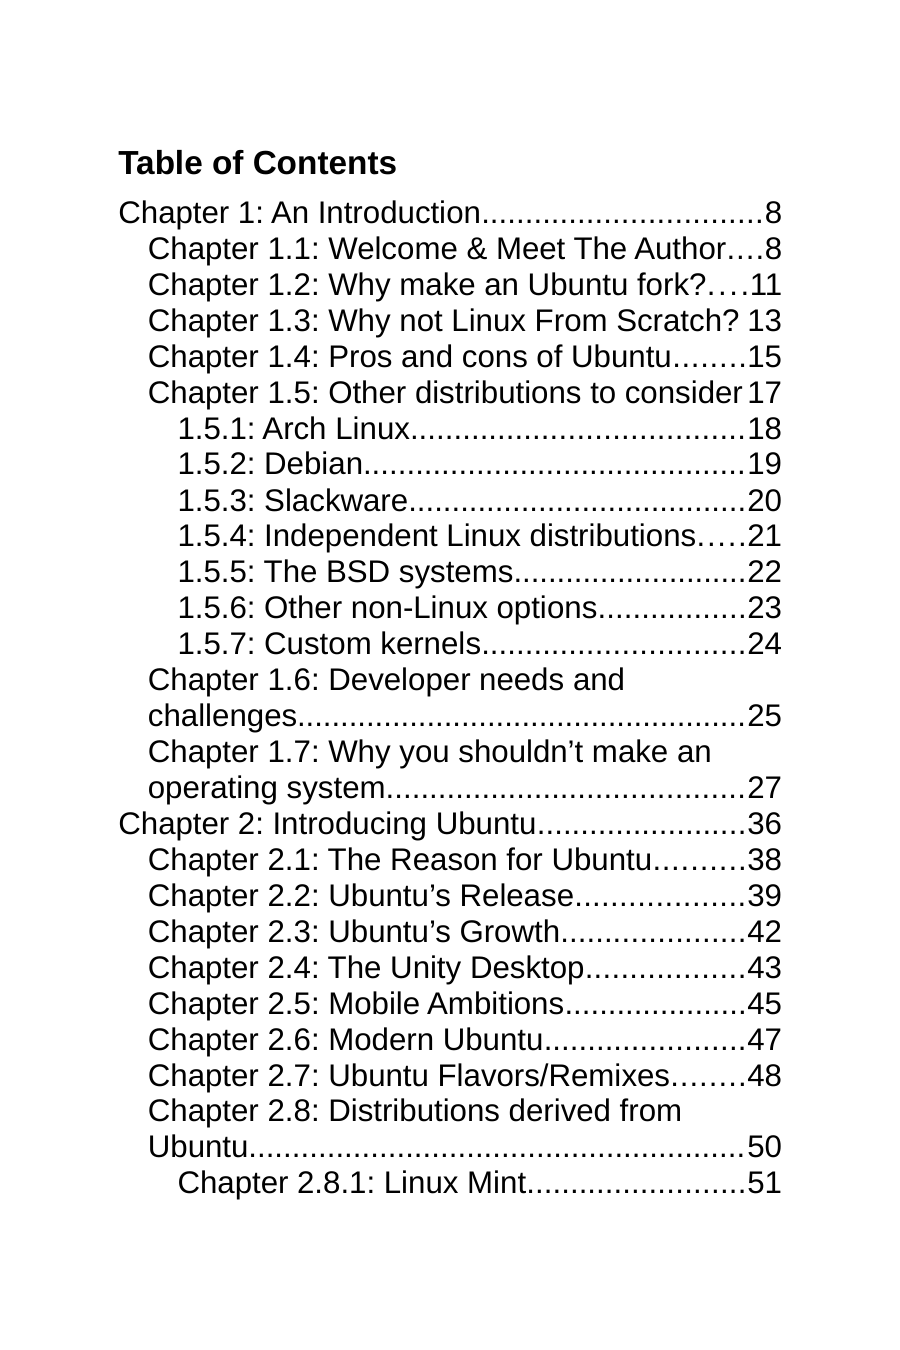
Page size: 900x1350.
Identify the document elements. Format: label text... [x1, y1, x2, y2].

text 1.5.2: Debian 19 [177, 446, 782, 482]
text Chapter 2.6: Modern Ubuntu 47 [148, 1021, 782, 1057]
text 1.5.7: Custom kernels 24 [177, 625, 782, 661]
text Chapter 1.5: Other distributions to consider 17 [148, 374, 782, 410]
text Chapter 1.1: Welcome & Meet The Author 8 [148, 230, 782, 266]
text Chapter 2.8: Distributions derived from Ubuntu 50 [148, 1092, 782, 1164]
text Chapter 1: An Introduction 8 [118, 194, 782, 230]
text Chapter 1.3: Why not Linux From Scratch? 13 [148, 302, 782, 338]
text Chapter 1.6: Developer needs and challenges 25 [148, 661, 782, 733]
text Chapter 1.7: Why you shouldn’t make an operating system 27 [148, 733, 782, 805]
text 1.5.6: Other non-Linux options 23 [177, 589, 782, 625]
text Chapter 2.4: The Unity Desktop 43 [148, 949, 782, 985]
text Chapter 2.3: Ubuntu’s Growth 42 [148, 913, 782, 949]
text Chapter 2: Introducing Ubuntu 36 [118, 805, 782, 841]
text 1.5.4: Independent Linux distributions 21 [177, 517, 782, 553]
text Chapter 2.1: The Reason for Ubuntu 38 [148, 841, 782, 877]
text Chapter 1.2: Why make an Ubuntu fork? 11 [148, 266, 782, 302]
text Chapter 2.2: Ubuntu’s Release 39 [148, 877, 782, 913]
text Chapter 2.8.1: Linux Mint 51 [177, 1164, 782, 1200]
subtitle Table of Contents [118, 143, 782, 182]
text 1.5.5: The BSD systems 22 [177, 553, 782, 589]
text Chapter 2.7: Ubuntu Flavors/Remixes 48 [148, 1057, 782, 1092]
text 1.5.3: Slackware 20 [177, 482, 782, 517]
text 1.5.1: Arch Linux 18 [177, 410, 782, 446]
text Chapter 1.4: Pros and cons of Ubuntu 15 [148, 338, 782, 374]
text Chapter 2.5: Mobile Ambitions 45 [148, 985, 782, 1021]
